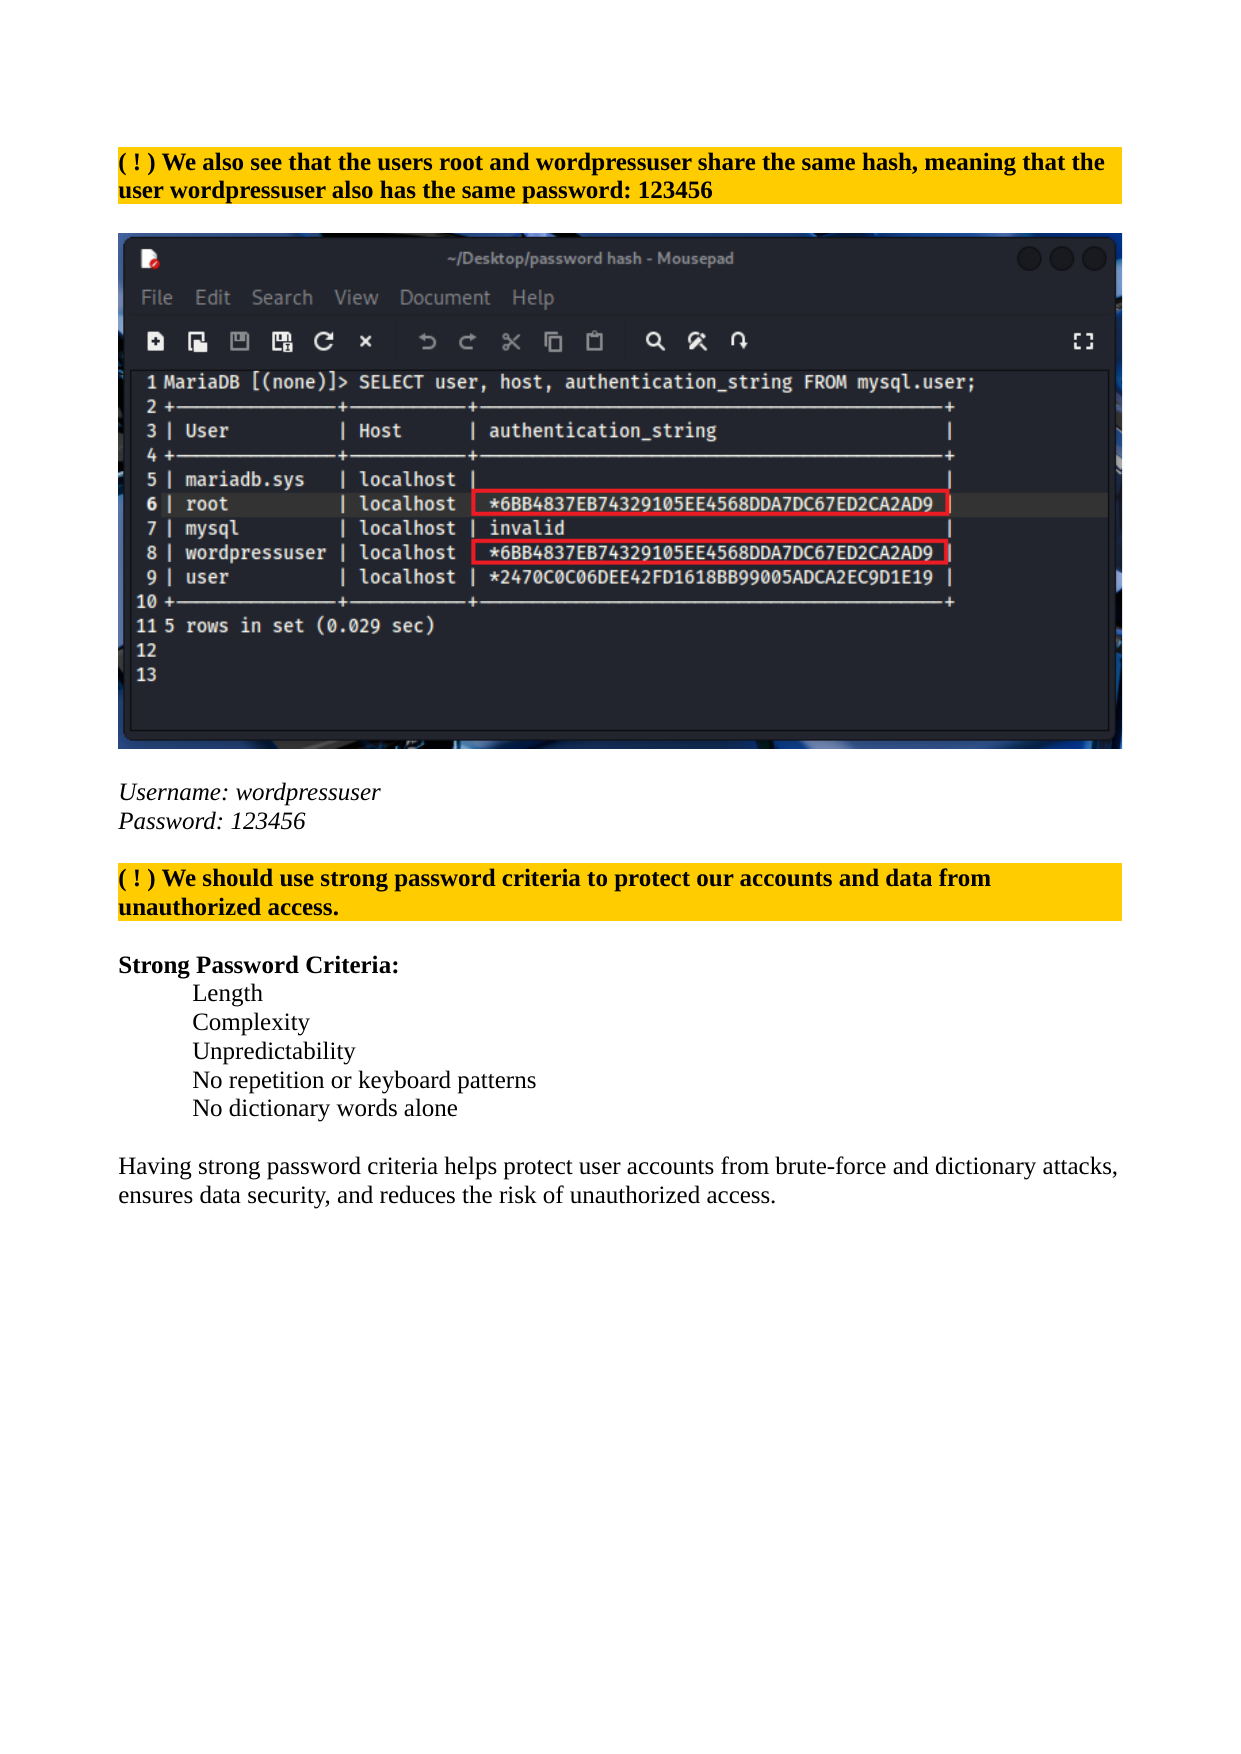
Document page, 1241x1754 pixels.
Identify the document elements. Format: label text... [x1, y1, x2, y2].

text Strong Password Criteria: [118, 950, 1122, 978]
text Complexity [118, 1007, 1122, 1036]
text Password: 123456 [118, 806, 1122, 835]
text Username: wordpressuser [118, 777, 1122, 806]
text ( ! ) We should use strong password criteria to protect our accounts and data from unauthorized access. [118, 863, 1122, 921]
picture [118, 233, 1123, 749]
text No dictionary words alone [118, 1093, 1122, 1122]
text No repetition or keyboard patterns [118, 1065, 1122, 1093]
text Length [118, 978, 1122, 1007]
text ( ! ) We also see that the users root and wordpressuser share the same hash, meaning that the user wordpressuser also has the same password: 123456 [118, 147, 1122, 204]
text Unpredictability [118, 1036, 1122, 1065]
text Having strong password criteria helps protect user accounts from brute-force and dictionary attacks, ensures data security, and reduces the risk of unauthorized access. [118, 1151, 1122, 1208]
